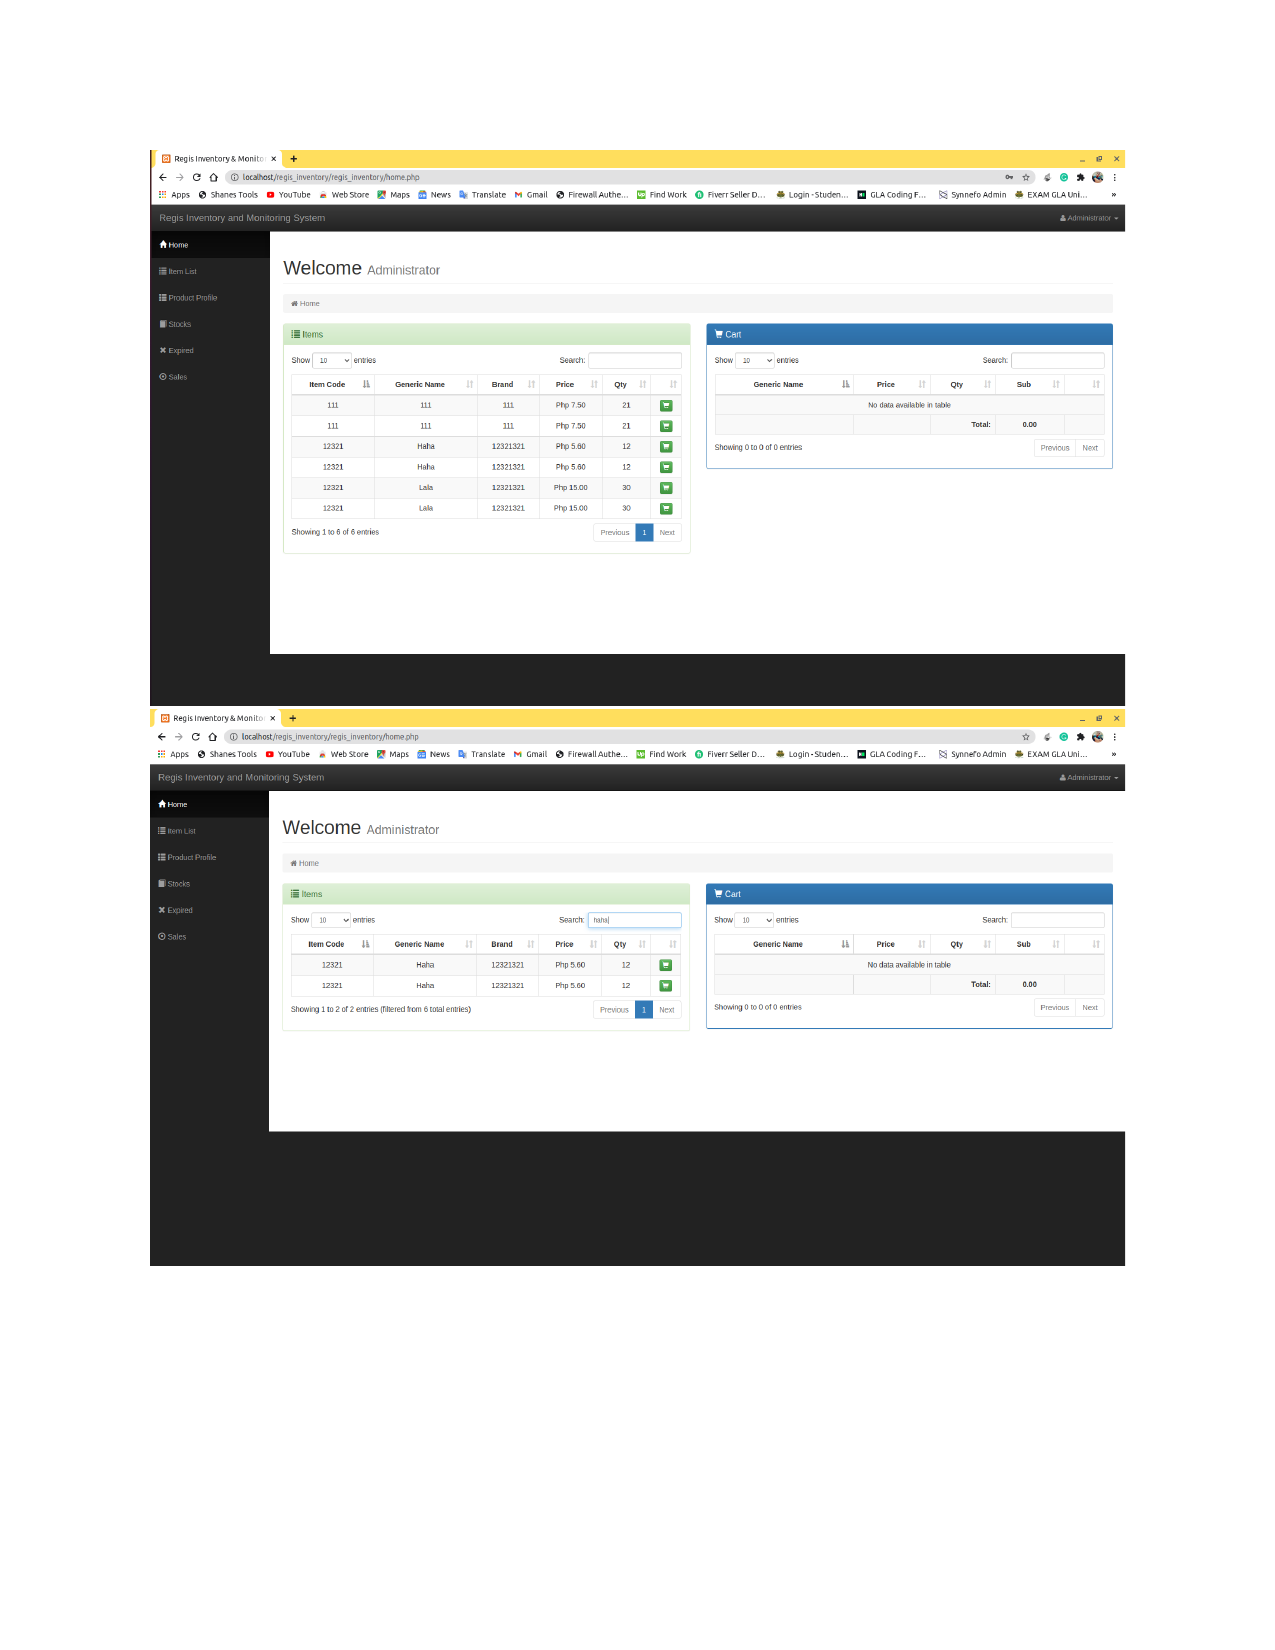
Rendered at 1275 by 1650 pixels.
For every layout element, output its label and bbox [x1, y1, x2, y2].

picture [150, 150, 1125, 706]
picture [150, 709, 1125, 1266]
